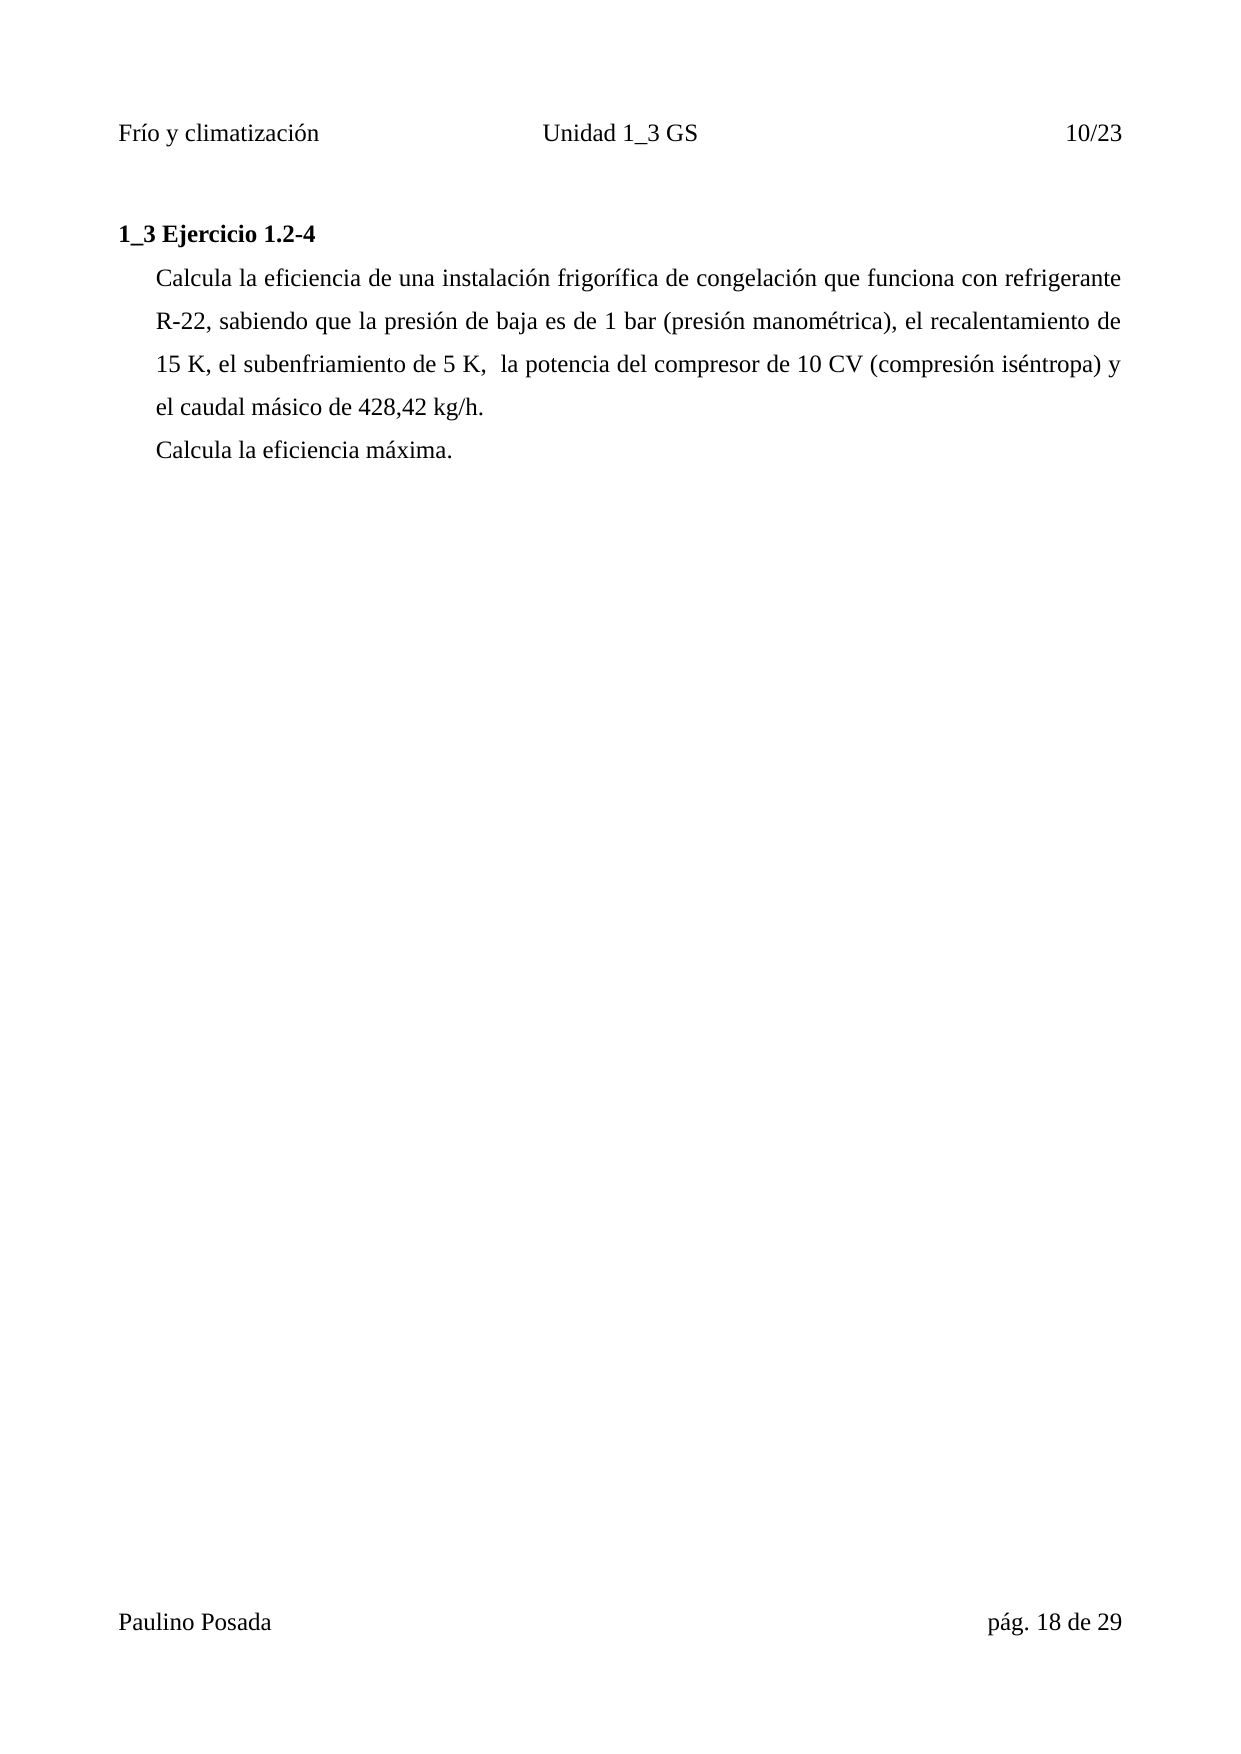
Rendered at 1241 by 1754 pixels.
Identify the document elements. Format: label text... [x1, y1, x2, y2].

text Calcula la eficiencia de una instalación frigorífica de congelación que funciona con refrigerante R-22, sabiendo que la presión de baja es de 1 bar (presión manométrica), el recalentamiento de 15 K, el subenfriamiento de 5 K, la potencia del compresor de 10 CV (compresión iséntropa) y el caudal másico de 428,42 kg/h. [156, 263, 1122, 421]
text 1_3 Ejercicio 1.2-4 [118, 219, 1122, 248]
text Calcula la eficiencia máxima. [156, 435, 1122, 464]
